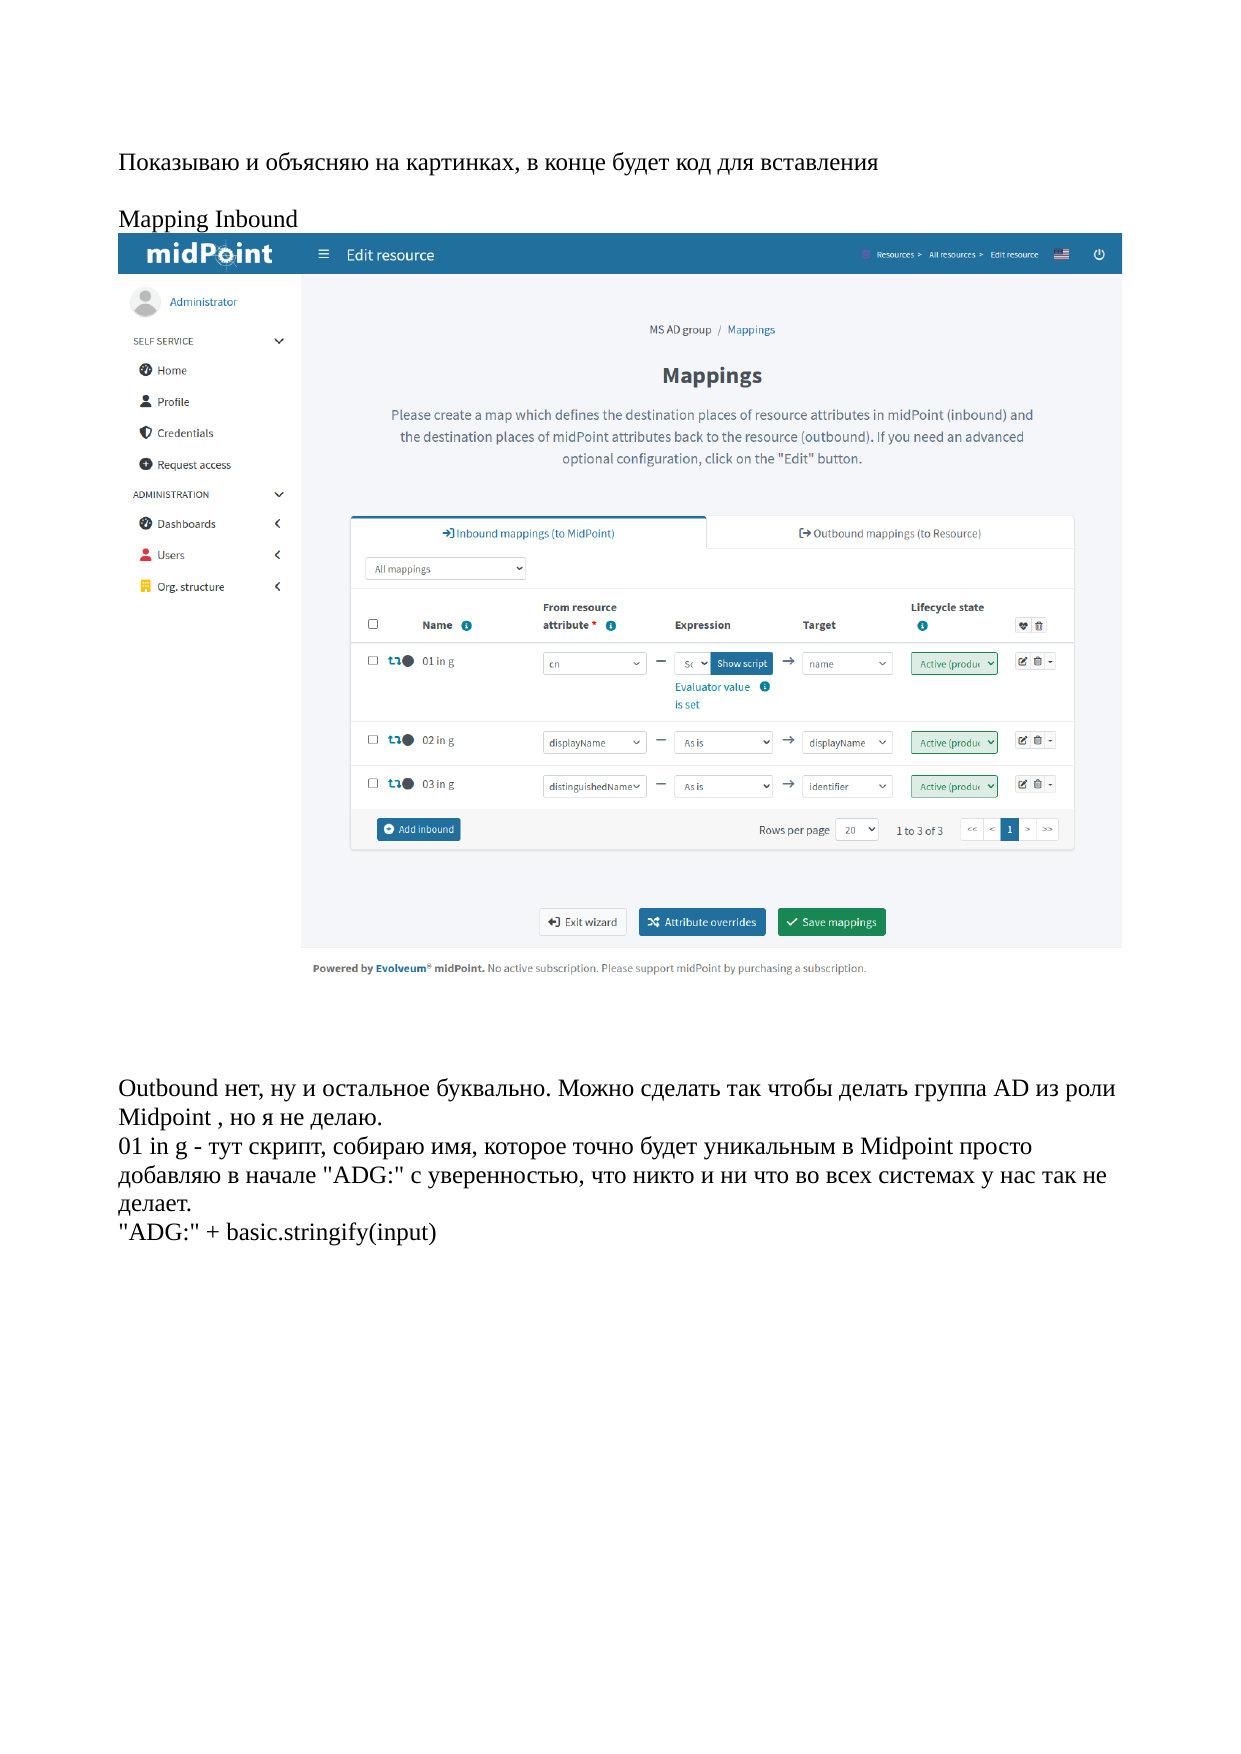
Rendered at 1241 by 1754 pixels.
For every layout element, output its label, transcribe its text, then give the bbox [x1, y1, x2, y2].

text Mapping Inbound [118, 204, 1122, 233]
text Outbound нет, ну и остальное буквально. Можно сделать так чтобы делать группа AD из роли Midpoint , но я не делаю. [118, 1073, 1122, 1131]
text 01 in g - тут скрипт, собираю имя, которое точно будет уникальным в Midpoint просто добавляю в начале "ADG:" с уверенностью, что никто и ни что во всех системах у нас так не делает. [118, 1131, 1122, 1217]
text "ADG:" + basic.stringify(input) [118, 1217, 1122, 1246]
text Показываю и объясняю на картинках, в конце будет код для вставления [118, 147, 1122, 176]
picture [118, 233, 1123, 988]
